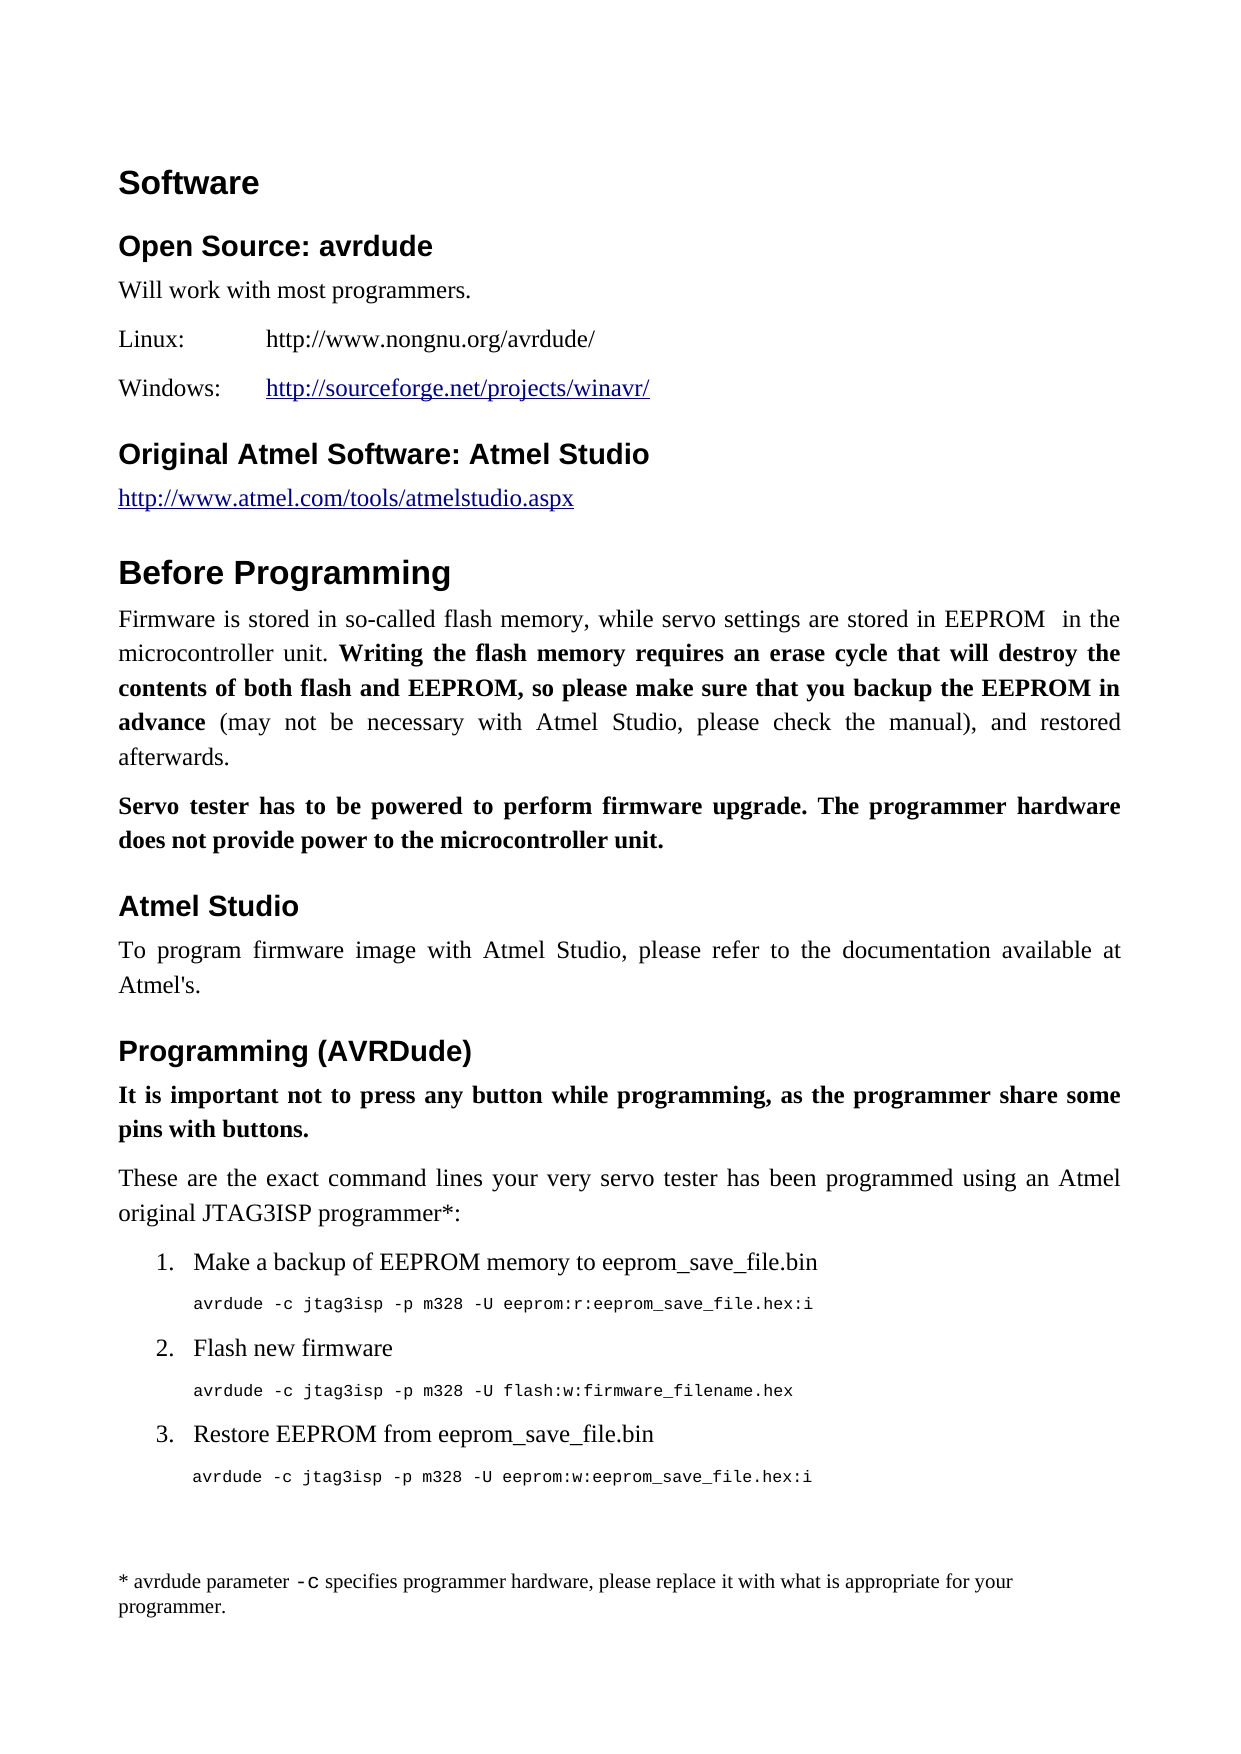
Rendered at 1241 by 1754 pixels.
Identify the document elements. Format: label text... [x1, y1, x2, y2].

subtitle Software [118, 163, 1122, 202]
text Windows: http://sourceforge.net/projects/winavr/ [118, 373, 1122, 402]
subtitle Programming (AVRDude) [118, 1033, 1122, 1067]
list Restore EEPROM from eeprom_save_file.bin [156, 1419, 1122, 1448]
text Firmware is stored in so-called flash memory, while servo settings are stored in EEPROM in the microcontroller unit. Writing the flash memory requires an erase cycle that will destroy the contents of both flash and EEPROM, so please make sure that you backup the EEPROM in advance (may not be necessary with Atmel Studio, please check the manual), and restored afterwards. [118, 604, 1122, 771]
text http://www.atmel.com/tools/atmelstudio.aspx [118, 483, 1122, 512]
text * avrdude parameter -c specifies programmer hardware, please replace it with what is appropriate for your programmer. [118, 1569, 1122, 1618]
text It is important not to press any button while programming, as the programmer share some pins with buttons. [118, 1080, 1122, 1143]
subtitle Before Programming [118, 553, 1122, 592]
list avrdude -c jtag3isp -p m328 -U eeprom:r:eeprom_save_file.hex:i [156, 1296, 1122, 1315]
text Servo tester has to be powered to perform firmware upgrade. The programmer hardware does not provide power to the microcontroller unit. [118, 791, 1122, 854]
text avrdude -c jtag3isp -p m328 -U eeprom:w:eeprom_save_file.hex:i [118, 1468, 1122, 1487]
list avrdude -c jtag3isp -p m328 -U flash:w:firmware_filename.hex [156, 1382, 1122, 1401]
text Linux: http://www.nongnu.org/avrdude/ [118, 324, 1122, 353]
subtitle Open Source: avrdude [118, 229, 1122, 262]
subtitle Atmel Studio [118, 889, 1122, 923]
subtitle Original Atmel Software: Atmel Studio [118, 437, 1122, 471]
list Make a backup of EEPROM memory to eeprom_save_file.bin [156, 1247, 1122, 1276]
list Flash new firmware [156, 1333, 1122, 1362]
text These are the exact command lines your very servo tester has been programmed using an Atmel original JTAG3ISP programmer*: [118, 1163, 1122, 1227]
text Will work with most programmers. [118, 275, 1122, 304]
text To program firmware image with Atmel Studio, please refer to the documentation available at Atmel's. [118, 935, 1122, 999]
